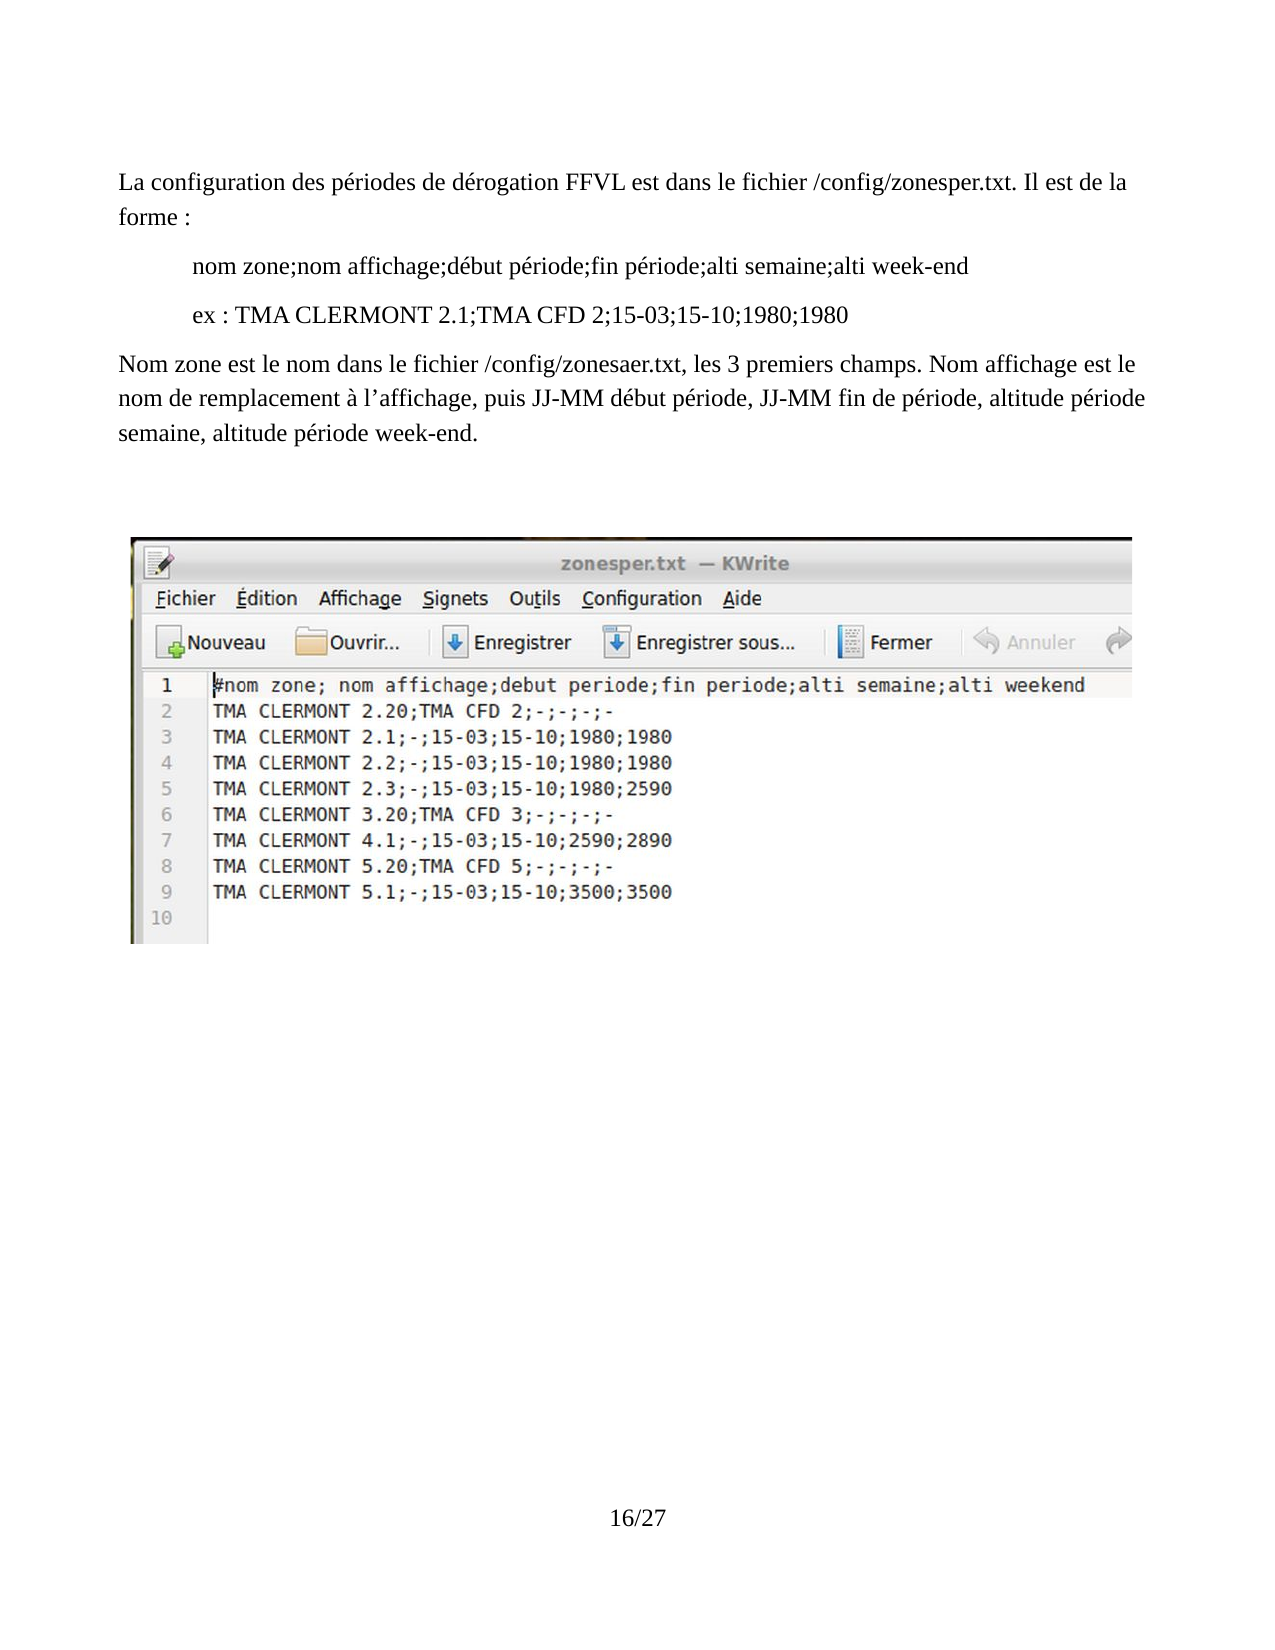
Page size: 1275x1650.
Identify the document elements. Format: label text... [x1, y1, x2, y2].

text nom zone;nom affichage;début période;fin période;alti semaine;alti week-end [118, 251, 1157, 279]
picture [130, 537, 1133, 944]
text Nom zone est le nom dans le fichier /config/zonesaer.txt, les 3 premiers champs. Nom affichage est le nom de remplacement à l’affichage, puis JJ-MM début période, JJ-MM fin de période, altitude période semaine, altitude période week-end. [118, 349, 1157, 447]
text La configuration des périodes de dérogation FFVL est dans le fichier /config/zonesper.txt. Il est de la forme : [118, 167, 1157, 230]
text ex : TMA CLERMONT 2.1;TMA CFD 2;15-03;15-10;1980;1980 [118, 300, 1157, 328]
